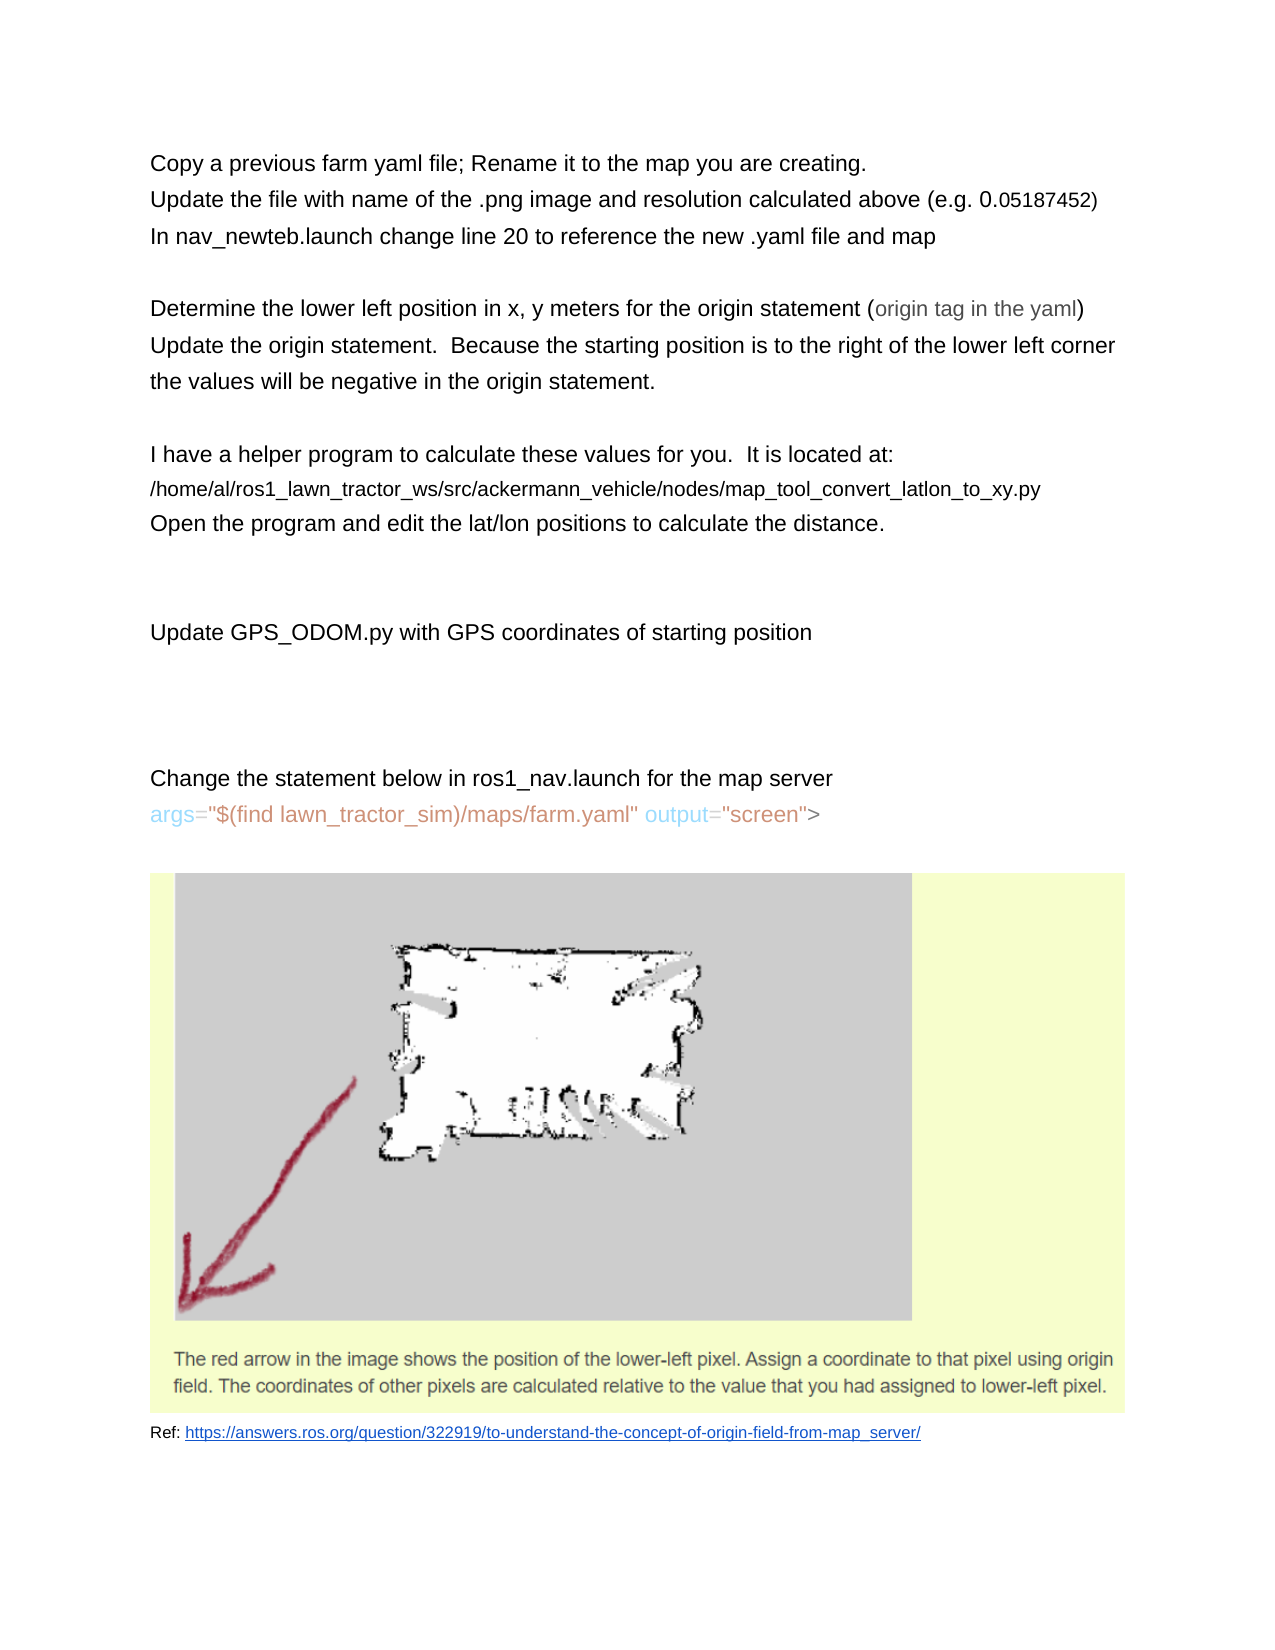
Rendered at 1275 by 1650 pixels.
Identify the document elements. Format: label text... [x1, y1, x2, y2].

picture [150, 873, 1125, 1413]
text In nav_newteb.launch change line 20 to reference the new .yaml file and map [150, 223, 1125, 249]
text Copy a previous farm yaml file; Rename it to the map you are creating. [150, 150, 1125, 176]
text Ref: https://answers.ros.org/question/322919/to-understand-the-concept-of-origin-field-from-map_server/ [150, 1423, 1125, 1442]
text Open the program and edit the lat/lon positions to calculate the distance. [150, 510, 1125, 537]
text args="$(find lawn_tractor_sim)/maps/farm.yaml" output="screen"> [150, 801, 1125, 827]
text Update the file with name of the .png image and resolution calculated above (e.g. 0.05187452) [150, 186, 1125, 213]
text Update the origin statement. Because the starting position is to the right of the lower left corner the values will be negative in the origin statement. [150, 332, 1125, 394]
text /home/al/ros1_lawn_tractor_ws/src/ackermann_vehicle/nodes/map_tool_convert_latlon_to_xy.py [150, 477, 1125, 501]
text I have a helper program to calculate these values for you. It is located at: [150, 441, 1125, 467]
text Change the statement below in ros1_nav.launch for the map server [150, 765, 1125, 791]
text Determine the lower left position in x, y meters for the origin statement (origin tag in the yaml) [150, 295, 1125, 322]
text Update GPS_ODOM.py with GPS coordinates of starting position [150, 619, 1125, 646]
